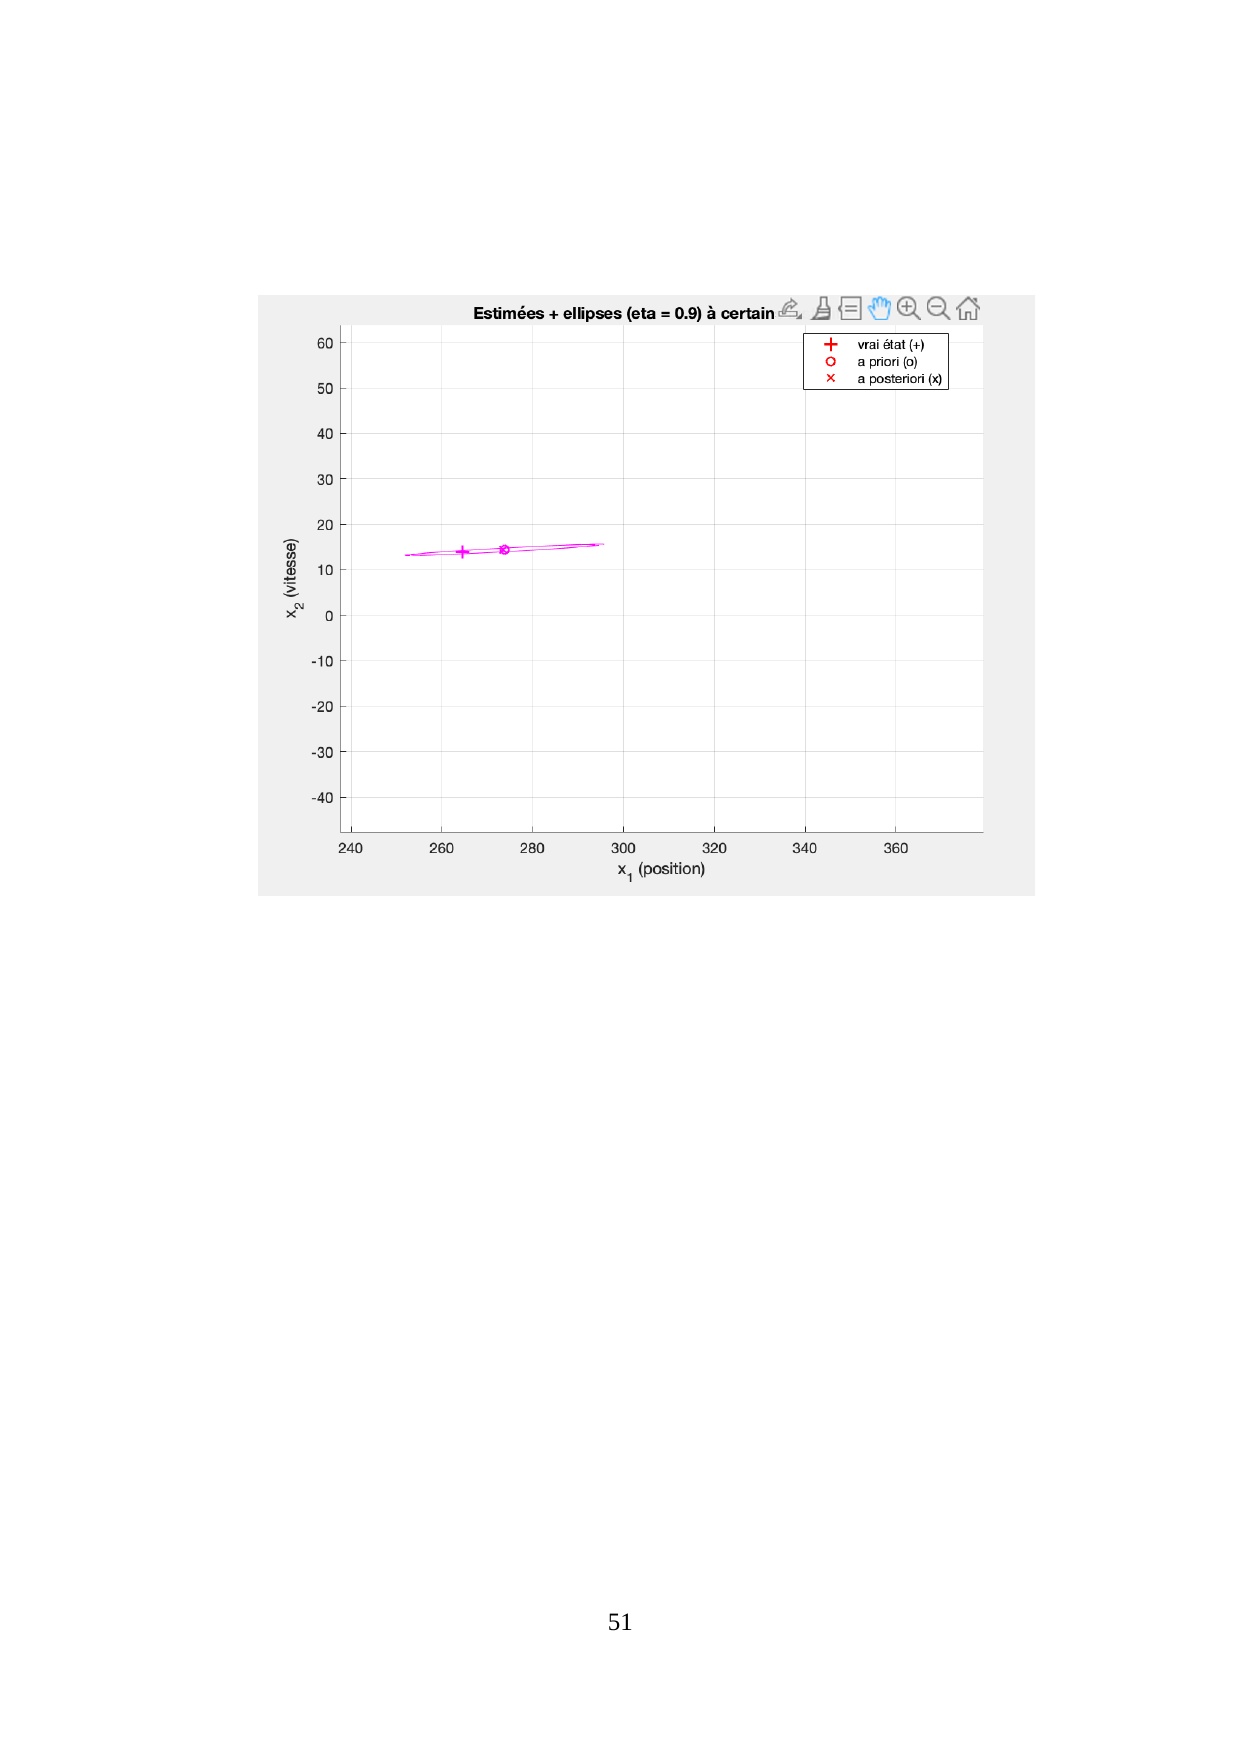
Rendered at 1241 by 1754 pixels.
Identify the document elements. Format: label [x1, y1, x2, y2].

picture [258, 295, 1036, 896]
